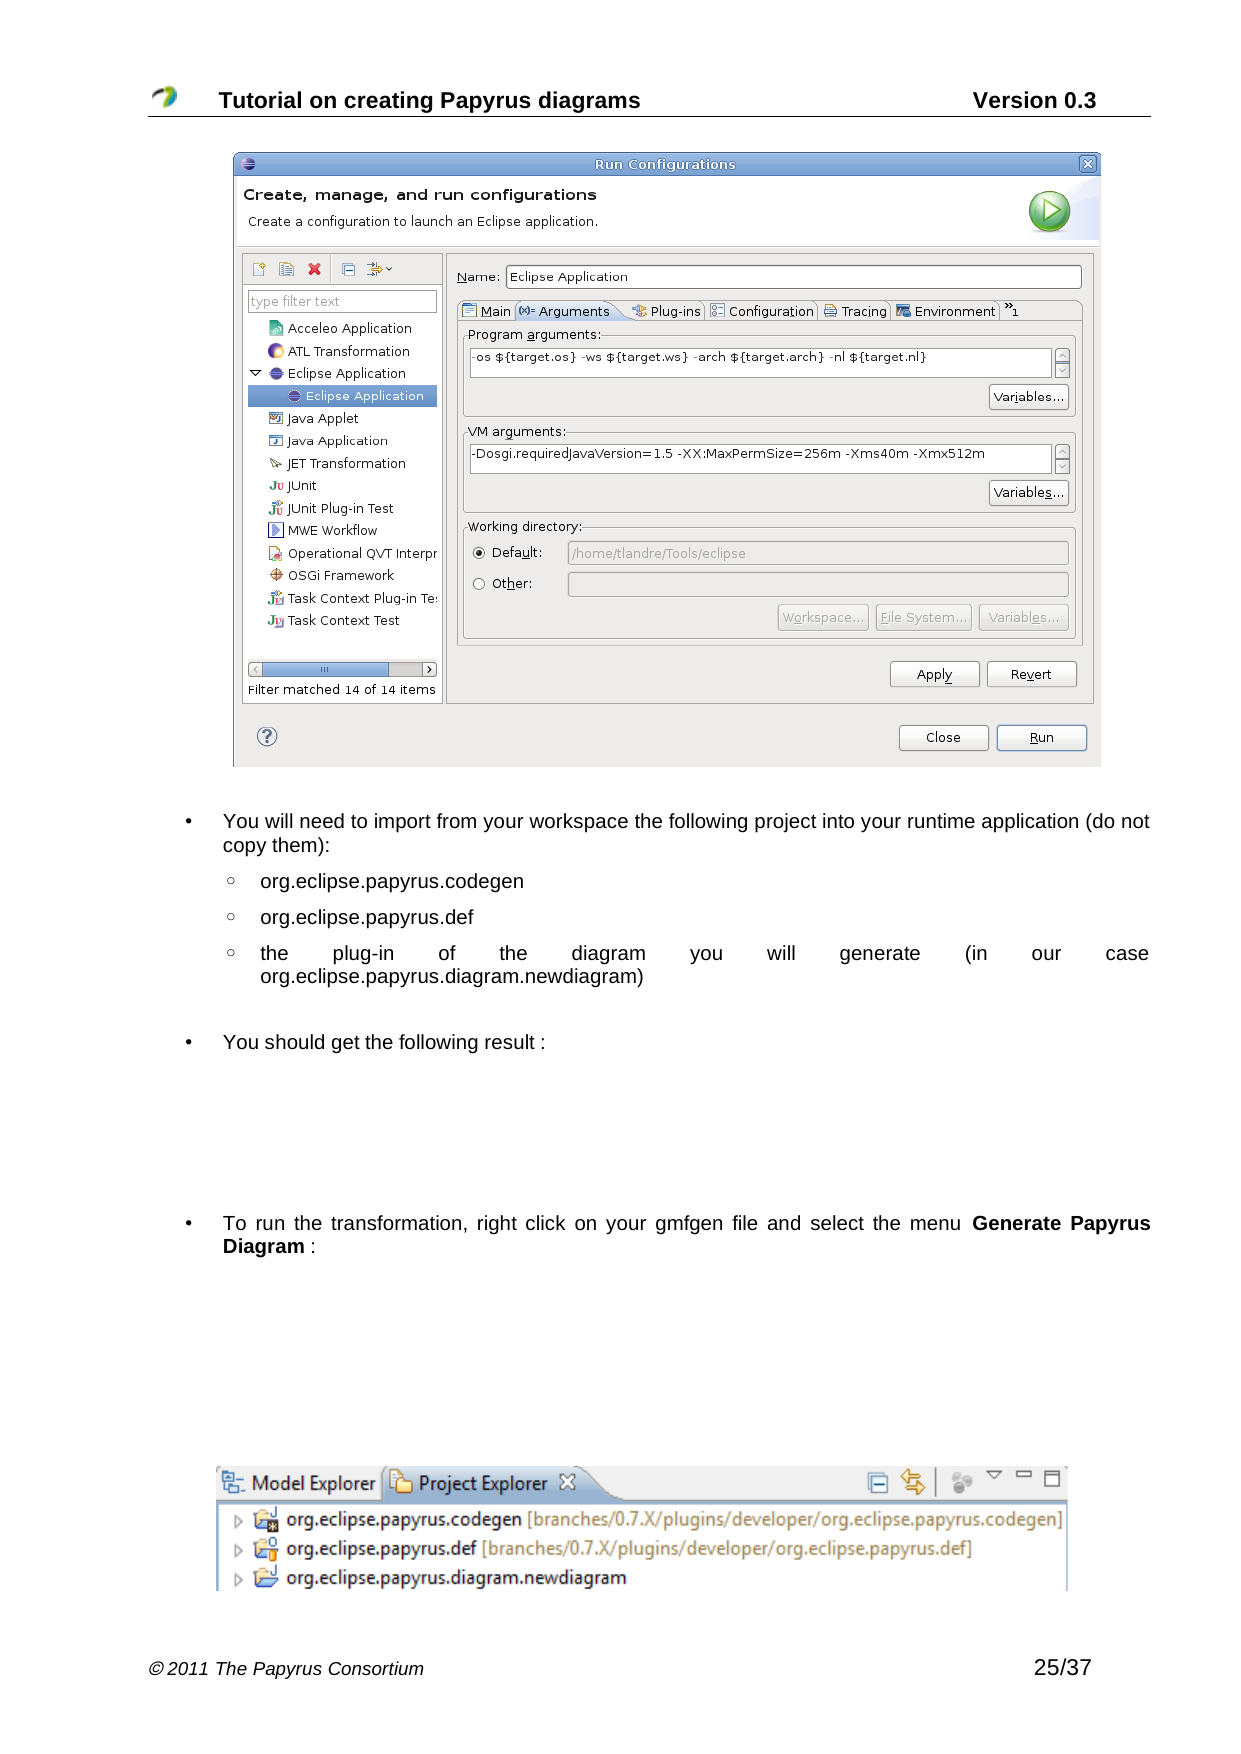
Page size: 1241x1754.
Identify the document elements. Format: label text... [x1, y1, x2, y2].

list You will need to import from your workspace the following project into your runtime application (do not copy them): [185, 809, 1151, 856]
list the plug-in of the diagram you will generate (in our case org.eclipse.papyrus.diagram.newdiagram) [223, 941, 1151, 988]
list org.eclipse.papyrus.def [223, 905, 1151, 929]
list You should get the following result : [185, 1031, 1151, 1054]
list org.eclipse.papyrus.codegen [223, 869, 1151, 893]
picture [152, 84, 177, 110]
list To run the transformation, right click on your gmfgen file and select the menu Generate Papyrus Diagram : [185, 1211, 1151, 1258]
